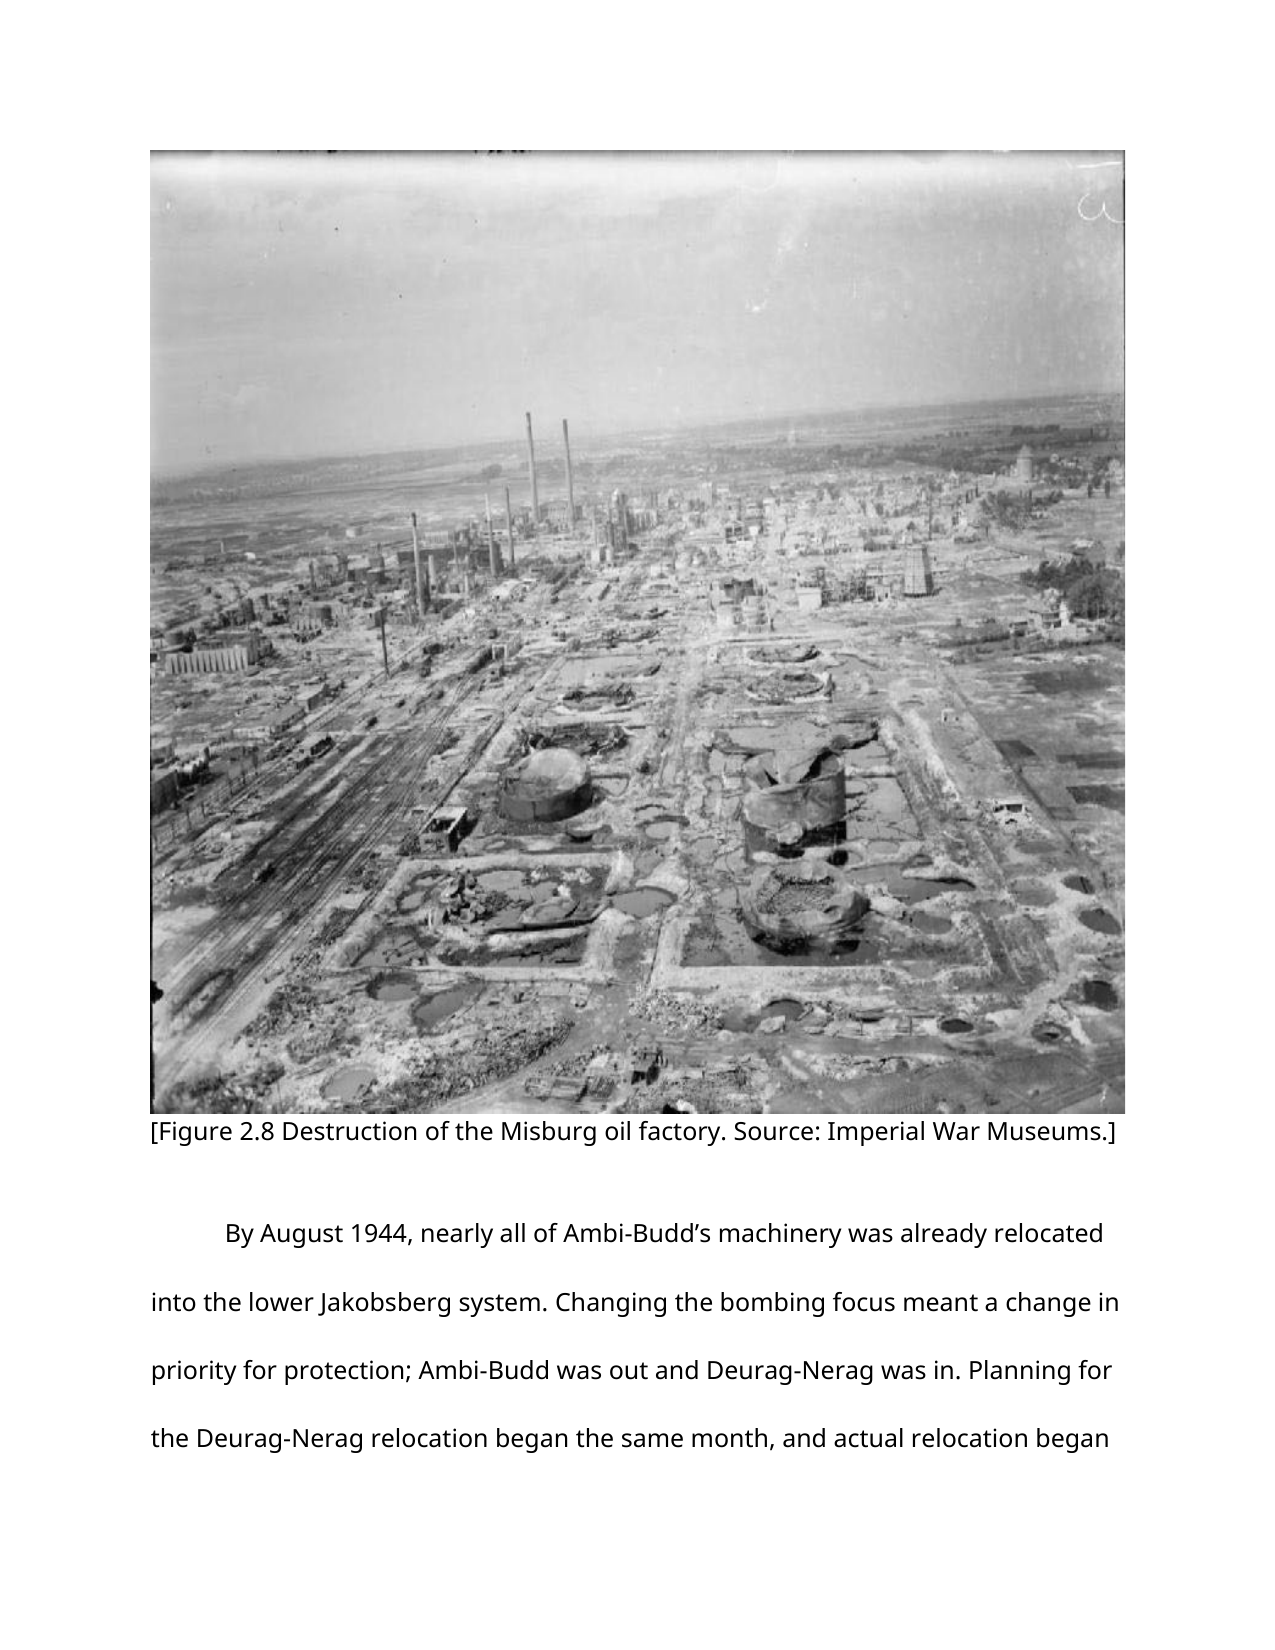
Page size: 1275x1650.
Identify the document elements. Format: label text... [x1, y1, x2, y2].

text By August 1944, nearly all of Ambi-Budd’s machinery was already relocated into the lower Jakobsberg system. Changing the bombing focus meant a change in priority for protection; Ambi-Budd was out and Deurag-Nerag was in. Planning for the Deurag-Nerag relocation began the same month, and actual relocation began [150, 1216, 1125, 1454]
picture [150, 150, 1125, 1114]
text [Figure 2.8 Destruction of the Misburg oil factory. Source: Imperial War Museums.] [150, 1114, 1125, 1148]
